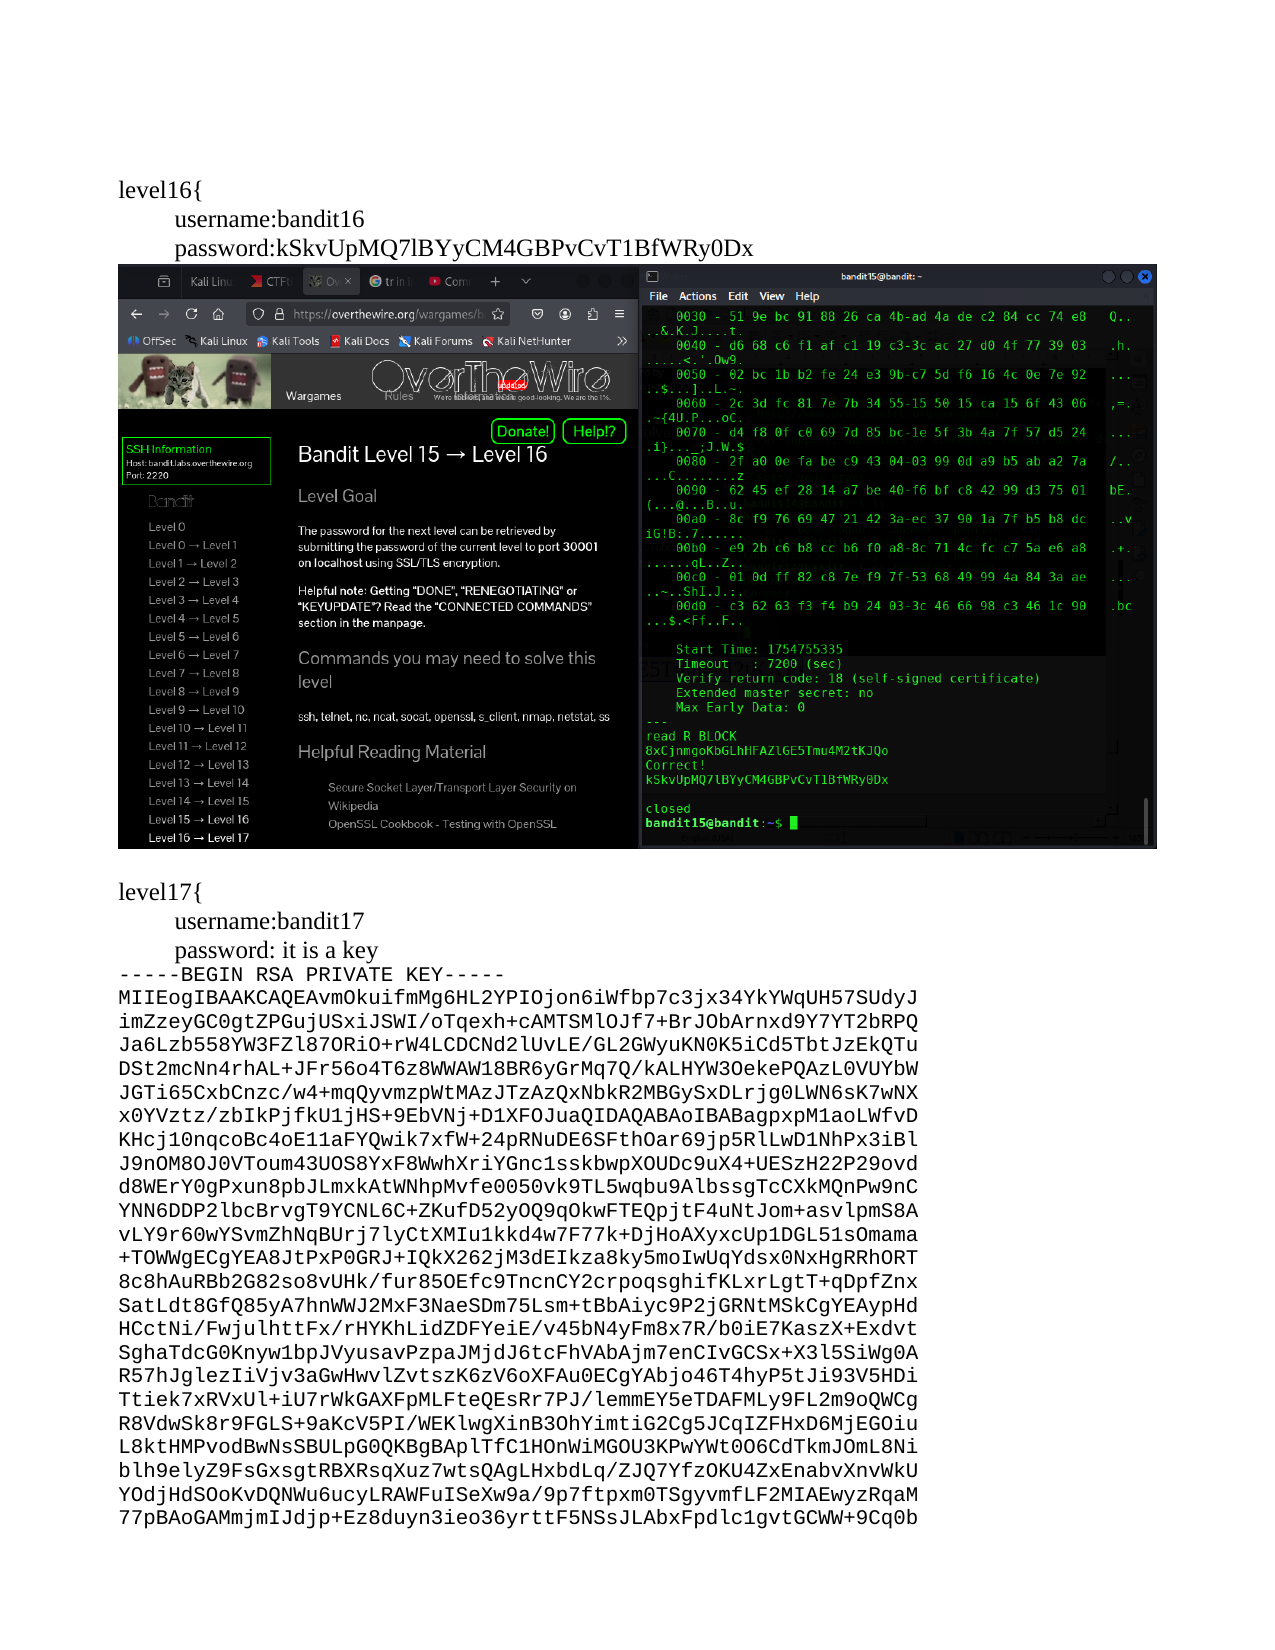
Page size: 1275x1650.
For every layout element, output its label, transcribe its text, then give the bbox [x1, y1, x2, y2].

text L8ktHMPvodBwNsSBULpG0QKBgBAplTfC1HOnWiMGOU3KPwYWt0O6CdTkmJOmL8Ni [118, 1436, 1157, 1460]
text YOdjHdSOoKvDQNWu6ucyLRAWFuISeXw9a/9p7ftpxm0TSgyvmfLF2MIAEwyzRqaM [118, 1484, 1157, 1507]
text imZzeyGC0gtZPGujUSxiJSWI/oTqexh+cAMTSMlOJf7+BrJObArnxd9Y7YT2bRPQ [118, 1011, 1157, 1034]
text username:bandit16 [118, 204, 1157, 233]
text SatLdt8GfQ85yA7hnWWJ2MxF3NaeSDm75Lsm+tBbAiyc9P2jGRNtMSkCgYEAypHd [118, 1294, 1157, 1318]
text 8c8hAuRBb2G82so8vUHk/fur85OEfc9TncnCY2crpoqsghifKLxrLgtT+qDpfZnx [118, 1271, 1157, 1294]
text Ttiek7xRVxUl+iU7rWkGAXFpMLFteQEsRr7PJ/lemmEY5eTDAFMLy9FL2m9oQWCg [118, 1389, 1157, 1413]
text J9nOM8OJ0VToum43UOS8YxF8WwhXriYGnc1sskbwpXOUDc9uX4+UESzH22P29ovd [118, 1153, 1157, 1176]
text YNN6DDP2lbcBrvgT9YCNL6C+ZKufD52yOQ9qOkwFTEQpjtF4uNtJom+asvlpmS8A [118, 1200, 1157, 1224]
picture [118, 264, 1157, 849]
text R8VdwSk8r9FGLS+9aKcV5PI/WEKlwgXinB3OhYimtiG2Cg5JCqIZFHxD6MjEGOiu [118, 1413, 1157, 1436]
text 77pBAoGAMmjmIJdjp+Ez8duyn3ieo36yrttF5NSsJLAbxFpdlc1gvtGCWW+9Cq0b [118, 1507, 1157, 1531]
text x0YVztz/zbIkPjfkU1jHS+9EbVNj+D1XFOJuaQIDAQABAoIBABagpxpM1aoLWfvD [118, 1105, 1157, 1129]
text level17{ [118, 877, 1157, 906]
text MIIEogIBAAKCAQEAvmOkuifmMg6HL2YPIOjon6iWfbp7c3jx34YkYWqUH57SUdyJ [118, 987, 1157, 1011]
text KHcj10nqcoBc4oE11aFYQwik7xfW+24pRNuDE6SFthOar69jp5RlLwD1NhPx3iBl [118, 1129, 1157, 1153]
text password:kSkvUpMQ7lBYyCM4GBPvCvT1BfWRy0Dx [118, 233, 1157, 262]
text -----BEGIN RSA PRIVATE KEY----- [118, 963, 1157, 987]
text vLY9r60wYSvmZhNqBUrj7lyCtXMIu1kkd4w7F77k+DjHoAXyxcUp1DGL51sOmama [118, 1224, 1157, 1247]
text Ja6Lzb558YW3FZl87ORiO+rW4LCDCNd2lUvLE/GL2GWyuKN0K5iCd5TbtJzEkQTu [118, 1034, 1157, 1058]
text password: it is a key [118, 935, 1157, 963]
text JGTi65CxbCnzc/w4+mqQyvmzpWtMAzJTzAzQxNbkR2MBGySxDLrjg0LWN6sK7wNX [118, 1082, 1157, 1105]
text SghaTdcG0Knyw1bpJVyusavPzpaJMjdJ6tcFhVAbAjm7enCIvGCSx+X3l5SiWg0A [118, 1342, 1157, 1366]
text R57hJglezIiVjv3aGwHwvlZvtszK6zV6oXFAu0ECgYAbjo46T4hyP5tJi93V5HDi [118, 1366, 1157, 1389]
text username:bandit17 [118, 906, 1157, 935]
text d8WErY0gPxun8pbJLmxkAtWNhpMvfe0050vk9TL5wqbu9AlbssgTcCXkMQnPw9nC [118, 1176, 1157, 1200]
text HCctNi/FwjulhttFx/rHYKhLidZDFYeiE/v45bN4yFm8x7R/b0iE7KaszX+Exdvt [118, 1318, 1157, 1342]
text +TOWWgECgYEA8JtPxP0GRJ+IQkX262jM3dEIkza8ky5moIwUqYdsx0NxHgRRhORT [118, 1247, 1157, 1271]
text level16{ [118, 176, 1157, 204]
text blh9elyZ9FsGxsgtRBXRsqXuz7wtsQAgLHxbdLq/ZJQ7YfzOKU4ZxEnabvXnvWkU [118, 1460, 1157, 1484]
text DSt2mcNn4rhAL+JFr56o4T6z8WWAW18BR6yGrMq7Q/kALHYW3OekePQAzL0VUYbW [118, 1058, 1157, 1082]
